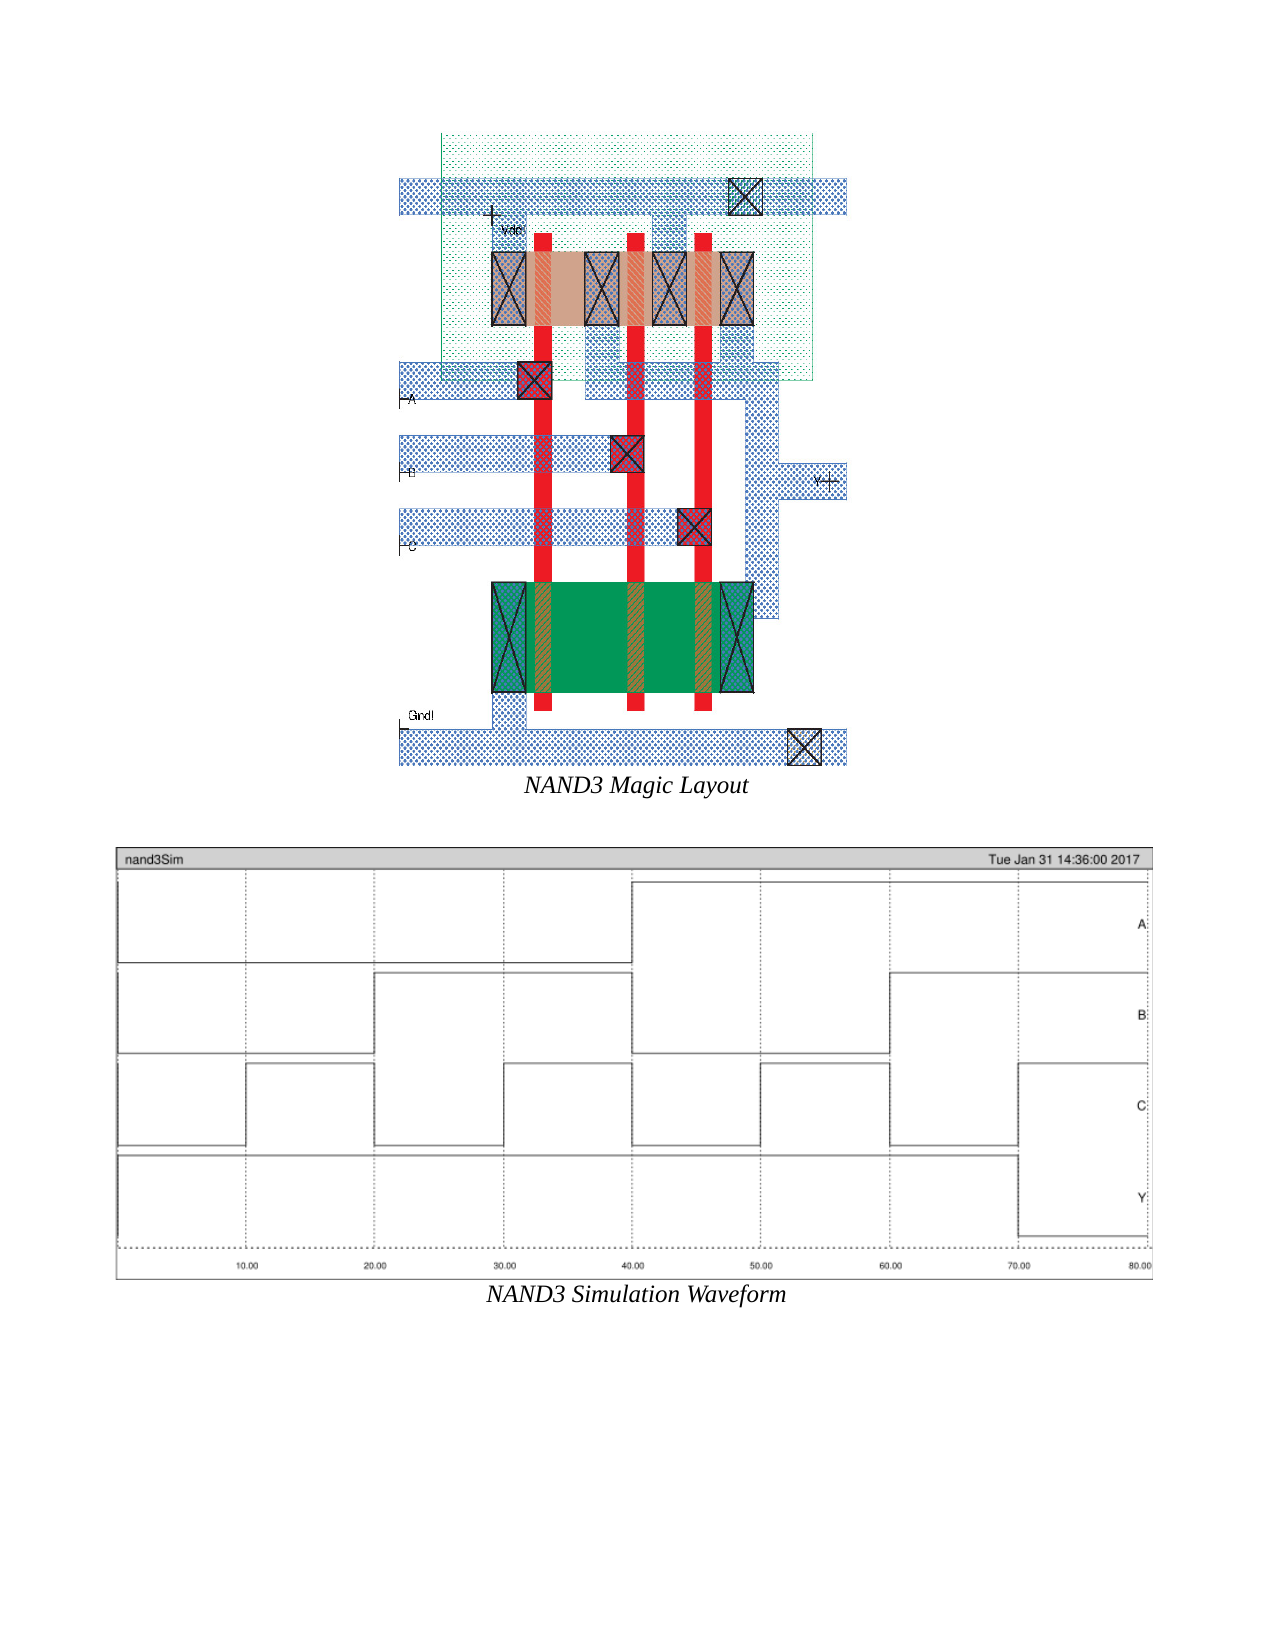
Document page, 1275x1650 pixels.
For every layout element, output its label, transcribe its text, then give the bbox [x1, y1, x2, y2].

text NAND3 Magic Layout [118, 770, 1157, 799]
picture [398, 118, 877, 771]
picture [114, 847, 1153, 1280]
text NAND3 Simulation Waveform [118, 828, 1157, 1308]
